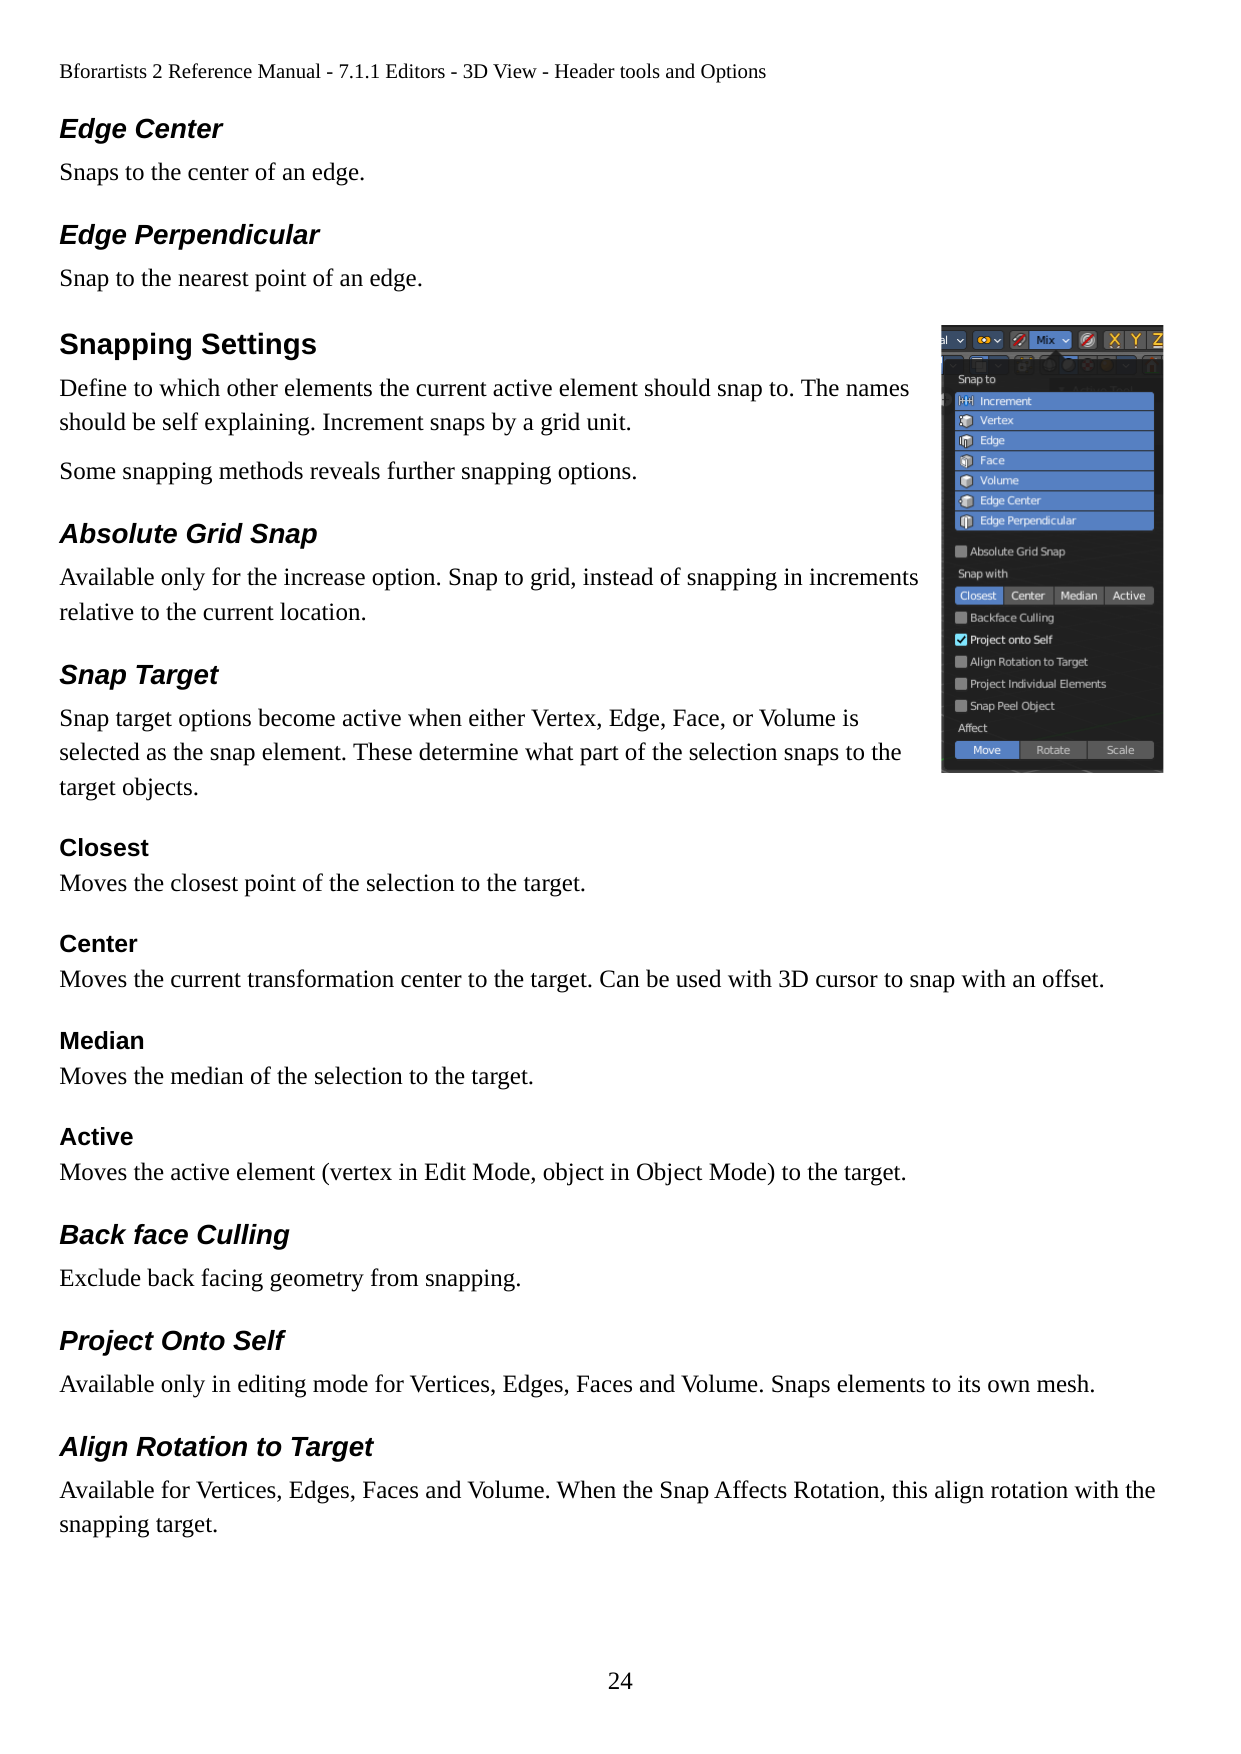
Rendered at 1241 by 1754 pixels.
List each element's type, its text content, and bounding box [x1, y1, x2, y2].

text Snap target options become active when either Vertex, Edge, Face, or Volume is selected as the snap element. These determine what part of the selection snaps to the target objects. [59, 703, 1181, 800]
subtitle Project Onto Self [59, 1324, 1181, 1356]
subtitle Median [59, 1026, 1181, 1054]
subtitle Closest [59, 833, 1181, 862]
text Some snapping methods reveals further snapping options. [59, 456, 941, 485]
text Available only for the increase option. Snap to grid, instead of snapping in increments relative to the current location. [59, 562, 941, 626]
text Snaps to the center of an edge. [59, 157, 1181, 186]
text Exclude back facing geometry from snapping. [59, 1263, 1181, 1292]
subtitle Edge Perpendicular [59, 218, 1181, 250]
subtitle [1164, 658, 1181, 690]
subtitle Active [59, 1122, 1181, 1151]
text Moves the current transformation center to the target. Can be used with 3D cursor to snap with an offset. [59, 964, 1181, 993]
text Available only in editing mode for Vertices, Edges, Faces and Volume. Snaps elements to its own mesh. [59, 1369, 1181, 1398]
text Moves the median of the selection to the target. [59, 1061, 1181, 1089]
subtitle Align Rotation to Target [59, 1431, 1181, 1462]
text Available for Vertices, Edges, Faces and Volume. When the Snap Affects Rotation, this align rotation with the snapping target. [59, 1475, 1181, 1538]
subtitle Center [59, 929, 1181, 958]
subtitle Edge Center [59, 113, 1181, 144]
subtitle Absolute Grid Snap [59, 518, 941, 550]
text Moves the active element (vertex in Edit Mode, object in Object Mode) to the target. [59, 1157, 1181, 1186]
subtitle Snapping Settings [59, 327, 941, 360]
subtitle Back face Culling [59, 1219, 1181, 1251]
picture [941, 325, 1164, 773]
text Define to which other elements the current active element should snap to. The names should be self explaining. Increment snaps by a grid unit. [59, 373, 941, 436]
subtitle [1164, 327, 1181, 360]
text Snap to the nearest point of an edge. [59, 263, 1181, 292]
text Moves the closest point of the selection to the target. [59, 868, 1181, 897]
subtitle Snap Target [59, 658, 941, 690]
subtitle [1164, 518, 1181, 550]
